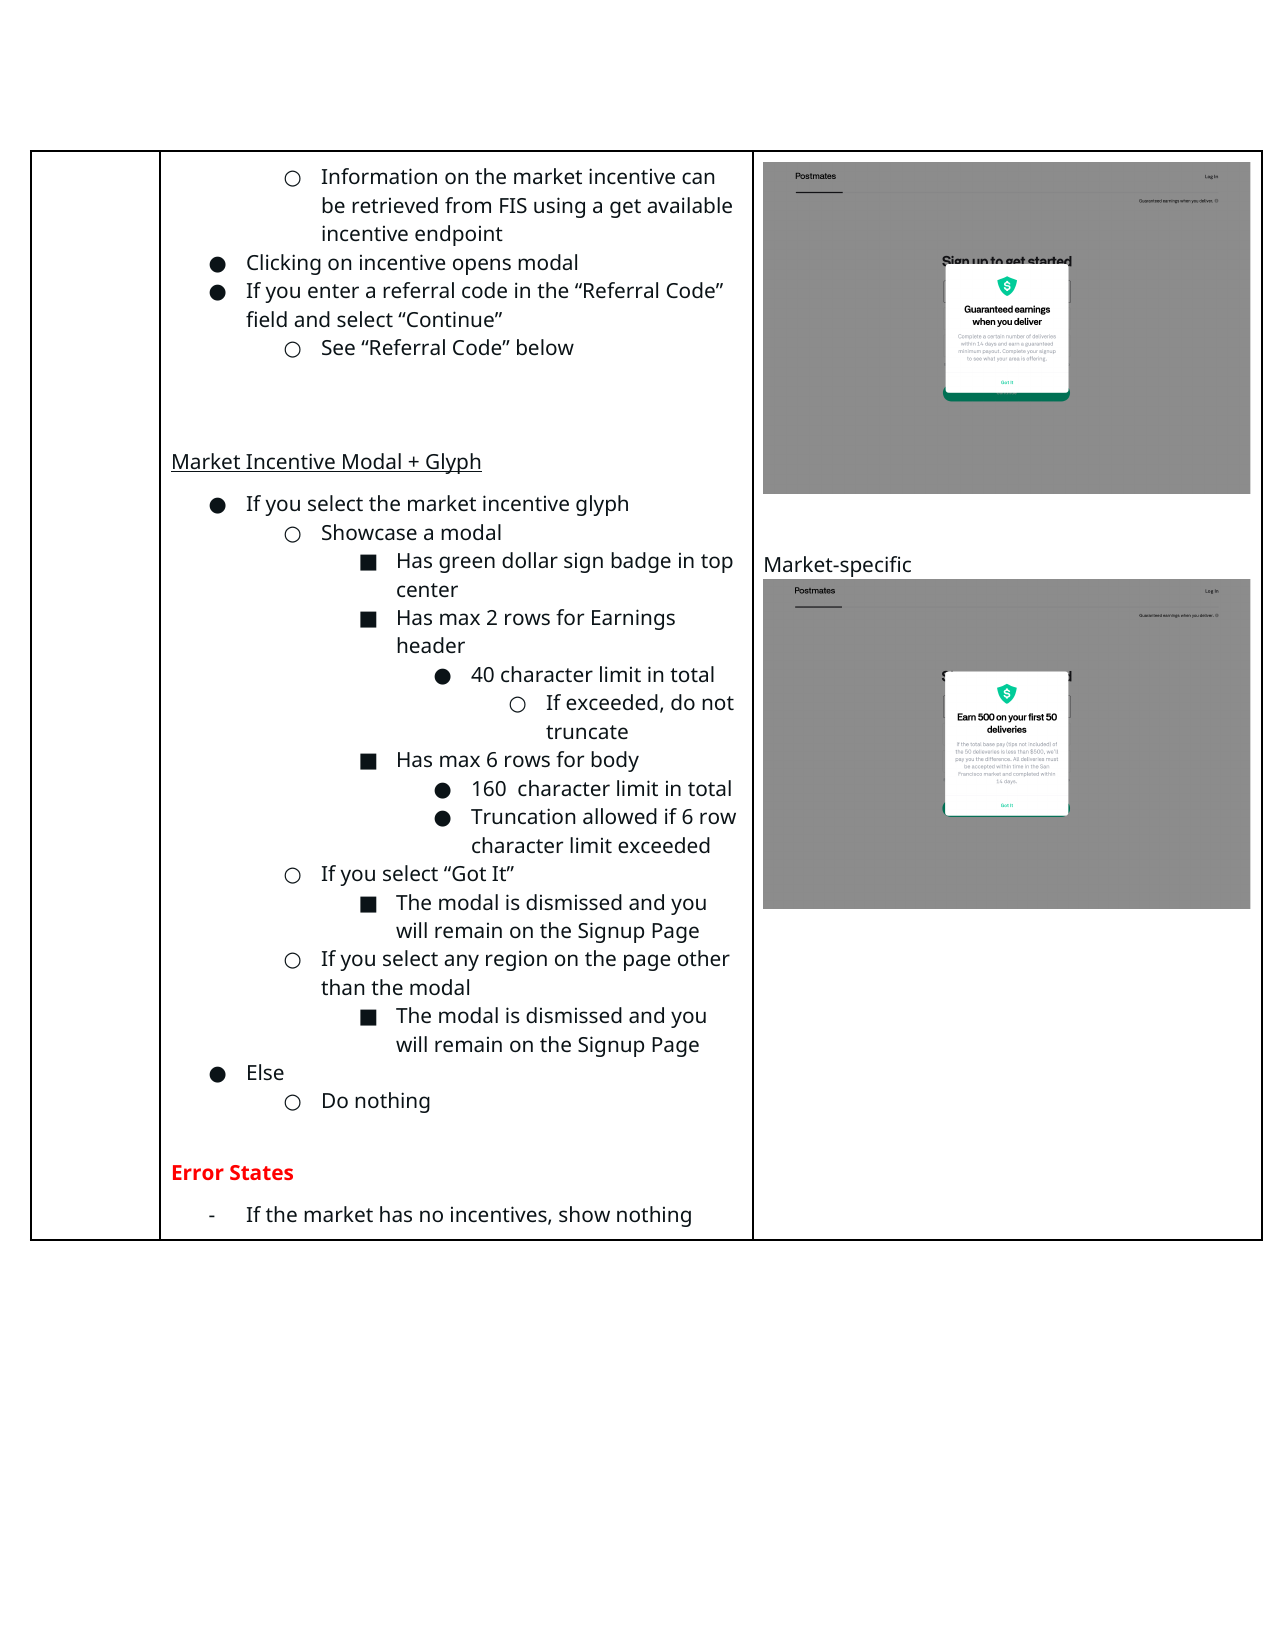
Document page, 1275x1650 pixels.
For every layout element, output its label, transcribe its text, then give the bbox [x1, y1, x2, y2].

table_cell Market Starter Incentive If you signed up on the general signup page (not market-specific) Show a written explanation of their incentive Incentive should be written in the following format: “Guaranteed earnings when you deliver.” If you are in a market with a starter incentive (having come from a market-specific landing page) Show a written explanation of their incentive Incentive should be written in the following format: Earn <sign_up_bonus> on your first <sign-up_incentive_threshold> deliveries. Sign up bonus amount in bold (Ex Earn $500 on your first 50 deliveries.” Information on the market incentive can be retrieved from FIS using a get available incentive endpoint Clicking on incentive opens modal If you enter a referral code in the “Referral Code” field and select “Continue” See “Referral Code” below Market Incentive Modal + Glyph If you select the market incentive glyph Showcase a modal Has green dollar sign badge in top center Has max 2 rows for Earnings header 40 character limit in total If exceeded, do not truncate Has max 6 rows for body 160 character limit in total Truncation allowed if 6 row character limit exceeded If you select “Got It” The modal is dismissed and you will remain on the Signup Page If you select any region on the page other than the modal The modal is dismissed and you will remain on the Signup Page Else Do nothing Error States If the market has no incentives, show nothing [161, 152, 752, 1239]
picture [763, 579, 1251, 909]
table_cell [32, 152, 159, 1239]
picture [763, 162, 1251, 494]
table_cell Market-specific [754, 152, 1261, 1239]
